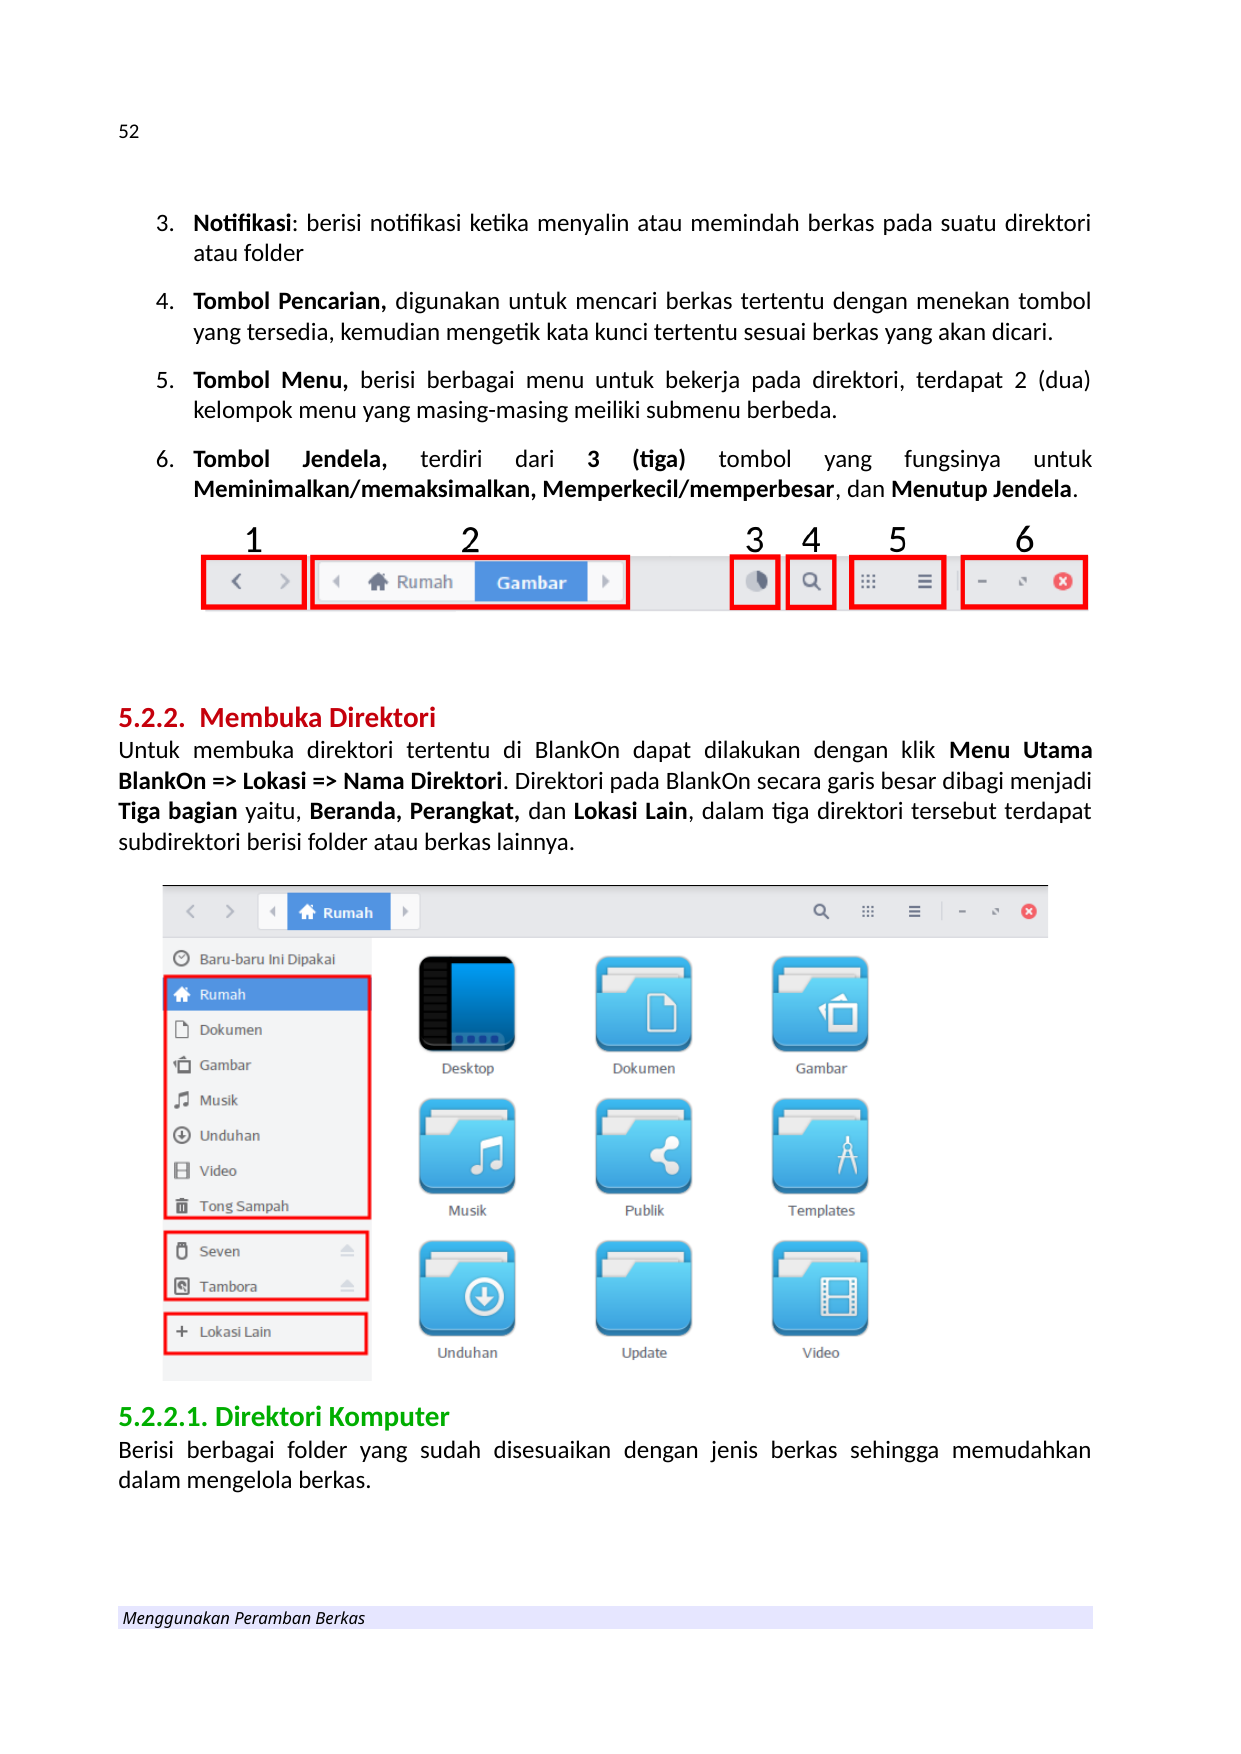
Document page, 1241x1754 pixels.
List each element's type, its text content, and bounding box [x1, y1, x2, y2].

picture [195, 521, 1093, 615]
picture [162, 885, 1049, 1381]
list Notifikasi: berisi notifikasi ketika menyalin atau memindah berkas pada suatu direktori atau folder [156, 207, 1093, 268]
list Tombol Jendela, terdiri dari 3 (tiga) tombol yang fungsinya untuk Meminimalkan/memaksimalkan, Memperkecil/memperbesar, dan Menutup Jendela. [156, 443, 1093, 504]
text Untuk membuka direktori tertentu di BlankOn dapat dilakukan dengan klik Menu Utama BlankOn => Lokasi => Nama Direktori. Direktori pada BlankOn secara garis besar dibagi menjadi Tiga bagian yaitu, Beranda, Perangkat, dan Lokasi Lain, dalam tiga direktori tersebut terdapat subdirektori berisi folder atau berkas lainnya. [118, 734, 1093, 856]
list Tombol Pencarian, digunakan untuk mencari berkas tertentu dengan menekan tombol yang tersedia, kemudian mengetik kata kunci tertentu sesuai berkas yang akan dicari. [156, 285, 1093, 346]
subtitle Direktori Komputer [118, 886, 1093, 1434]
list Tombol Menu, berisi berbagai menu untuk bekerja pada direktori, terdapat 2 (dua) kelompok menu yang masing-masing meiliki submenu berbeda. [156, 364, 1093, 425]
subtitle Membuka Direktori [118, 699, 1093, 734]
text Berisi berbagai folder yang sudah disesuaikan dengan jenis berkas sehingga memudahkan dalam mengelola berkas. [118, 1434, 1093, 1495]
